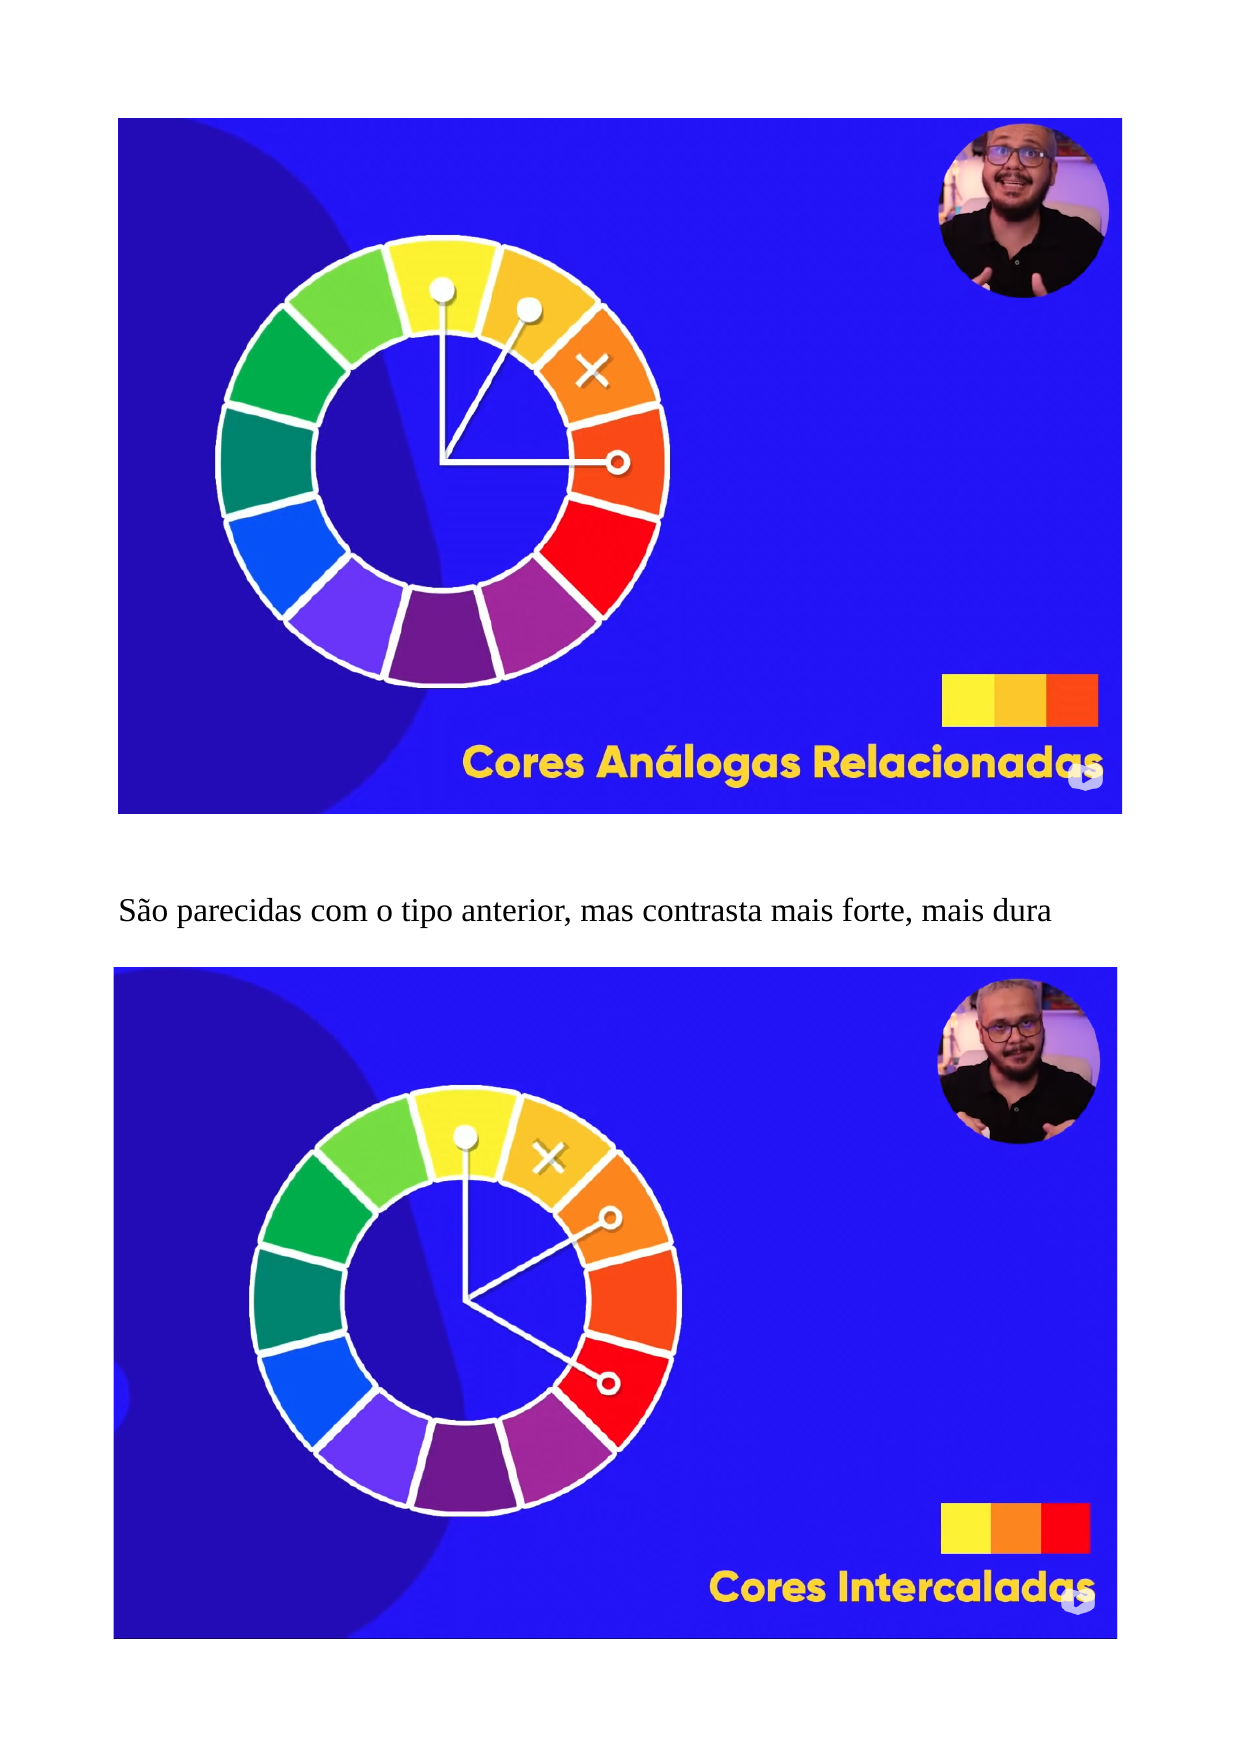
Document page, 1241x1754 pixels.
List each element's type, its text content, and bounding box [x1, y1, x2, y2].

text São parecidas com o tipo anterior, mas contrasta mais forte, mais dura [118, 890, 1122, 928]
picture [118, 118, 1123, 814]
picture [113, 967, 1118, 1639]
